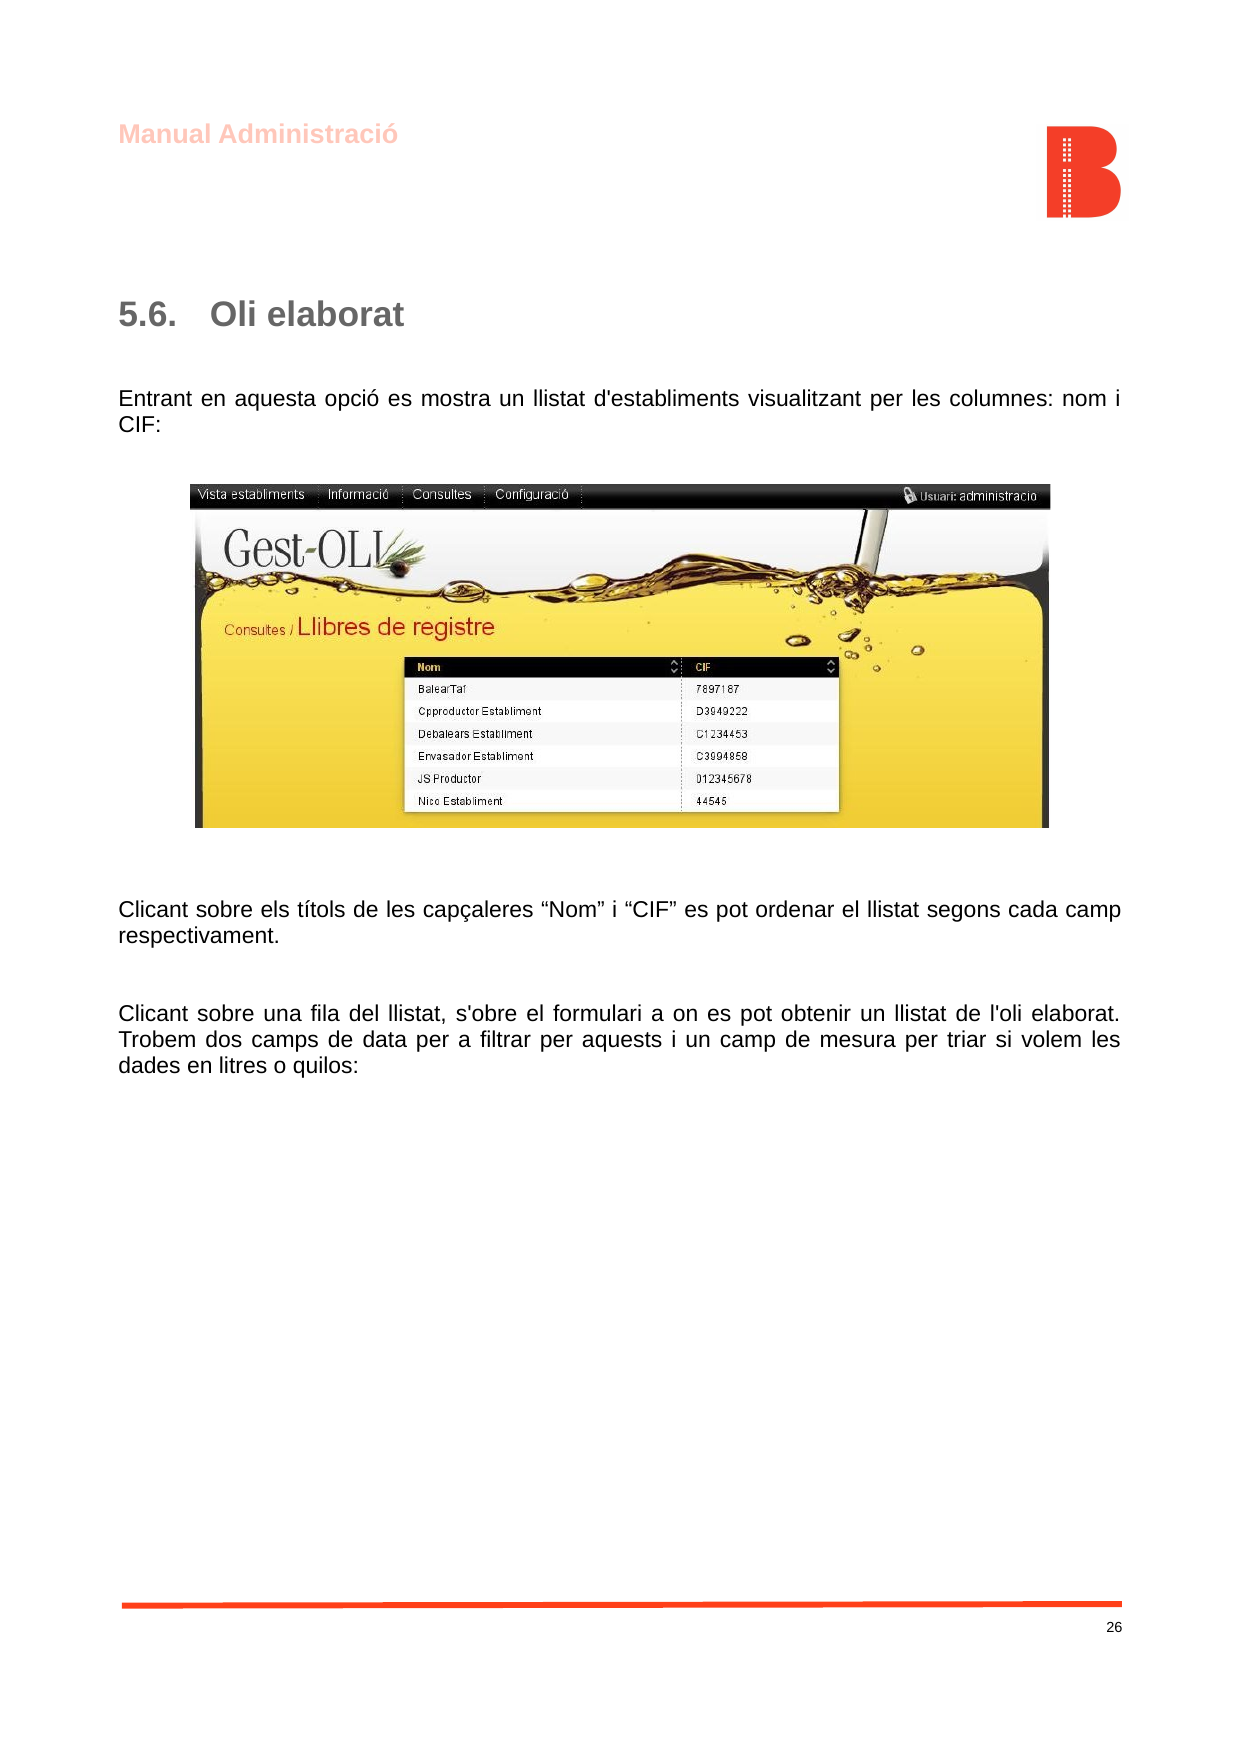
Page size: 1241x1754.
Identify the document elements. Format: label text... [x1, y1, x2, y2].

text Clicant sobre els títols de les capçaleres “Nom” i “CIF” es pot ordenar el llistat segons cada camp respectivament. [118, 896, 1122, 948]
text Entrant en aquesta opció es mostra un llistat d'establiments visualitzant per les columnes: nom i CIF: [118, 385, 1122, 437]
picture [1036, 124, 1130, 221]
text Clicant sobre una fila del llistat, s'obre el formulari a on es pot obtenir un llistat de l'oli elaborat. Trobem dos camps de data per a filtrar per aquests i un camp de mesura per triar si volem les dades en litres o quilos: [118, 1000, 1122, 1079]
subtitle Oli elaborat [118, 293, 1122, 333]
picture [190, 484, 1051, 828]
